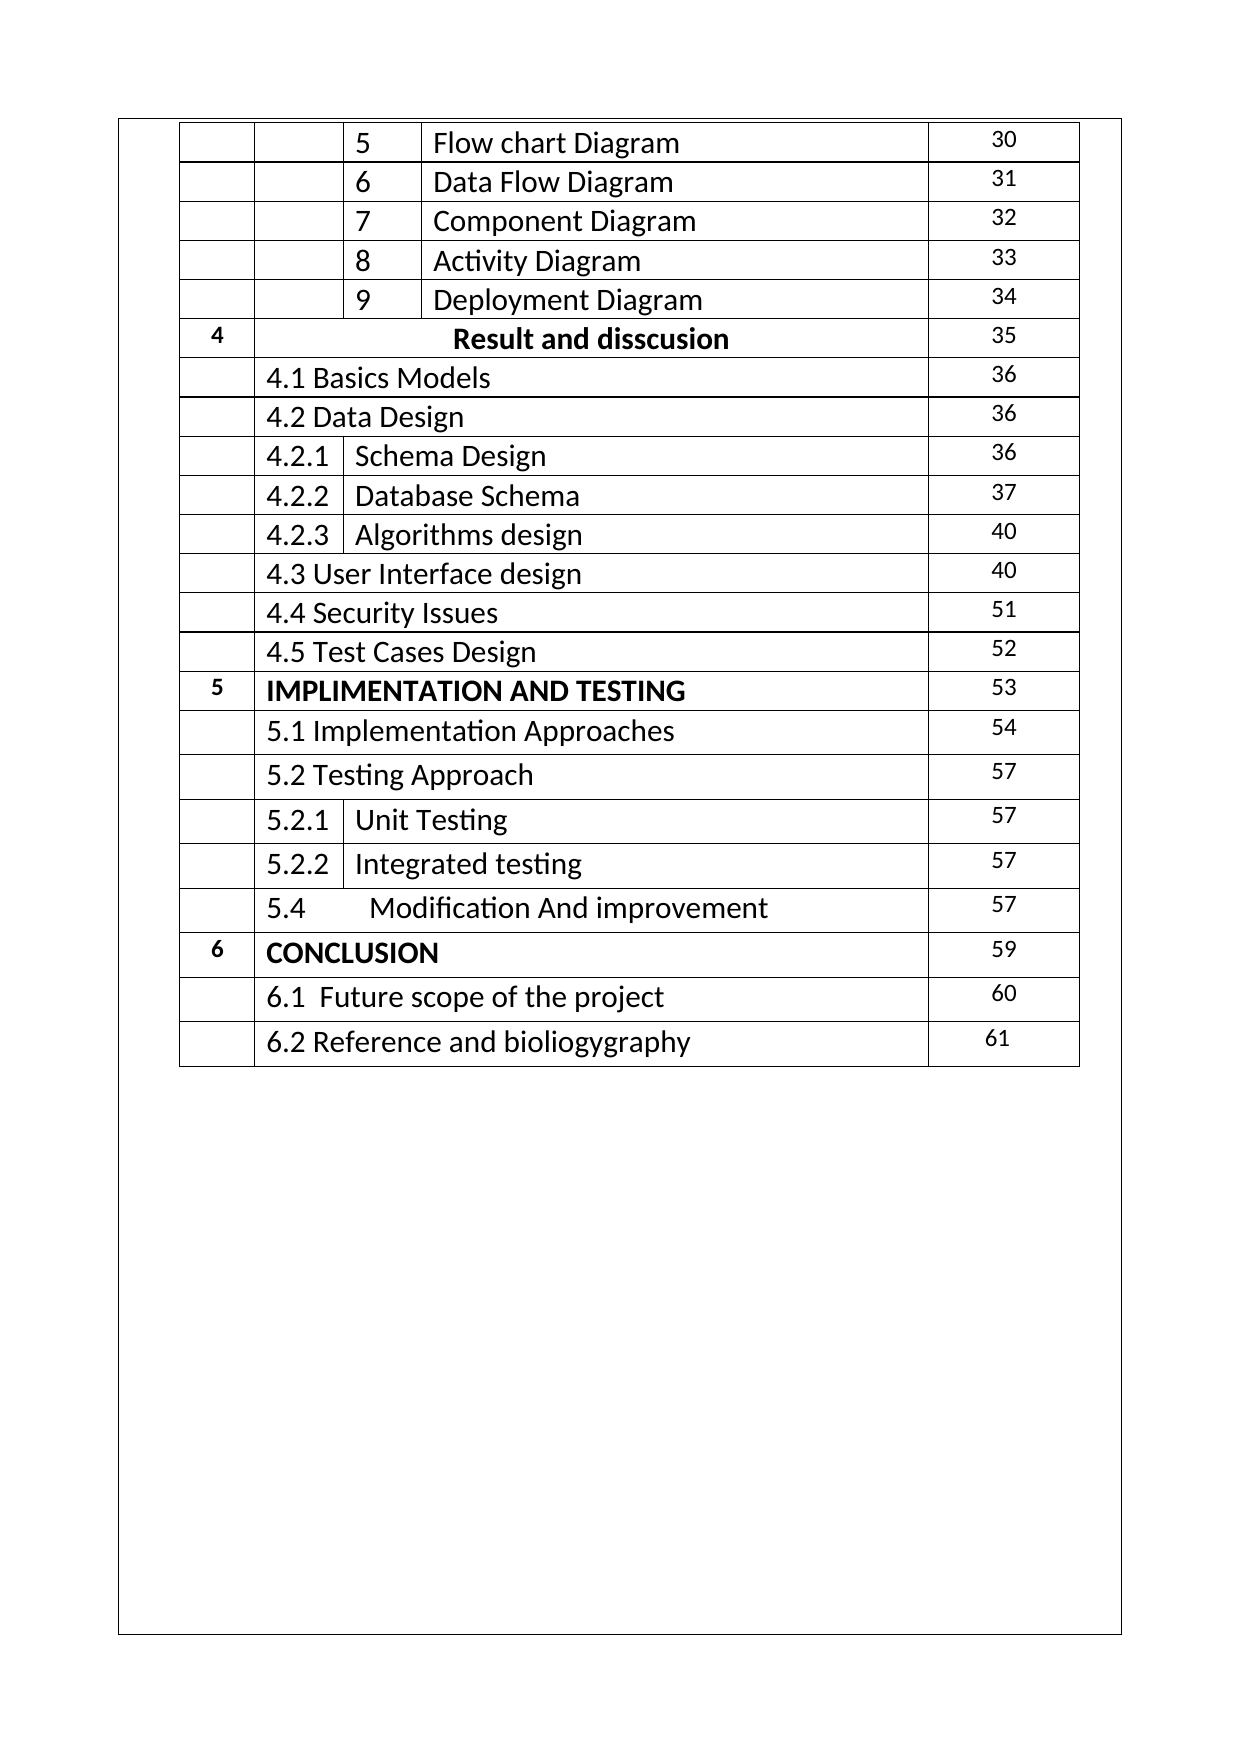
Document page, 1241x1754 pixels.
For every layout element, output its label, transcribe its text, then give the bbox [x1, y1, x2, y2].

table_cell 40 [929, 554, 1079, 592]
table_cell [180, 437, 254, 475]
table_cell [180, 241, 254, 279]
table_cell 8 [344, 241, 421, 279]
table_cell Flow chart Diagram [422, 123, 928, 161]
table_cell [255, 241, 343, 279]
table_cell 6.2 Reference and bioliogygraphy [255, 1022, 928, 1066]
table_cell 5.4 Modification And improvement [255, 889, 928, 932]
table_cell [255, 202, 343, 240]
table_cell [180, 593, 254, 631]
table_cell 35 [929, 319, 1079, 357]
table_cell IMPLIMENTATION AND TESTING [255, 672, 928, 710]
table_cell 37 [929, 476, 1079, 514]
table_cell 52 [929, 633, 1079, 671]
table_cell [180, 280, 254, 318]
table_cell 7 [344, 202, 421, 240]
table_cell 4.4 Security Issues [255, 593, 928, 631]
table_cell 57 [929, 844, 1079, 888]
table_cell 61 [929, 1022, 1079, 1066]
table_cell Component Diagram [422, 202, 928, 240]
table_cell [180, 844, 254, 888]
table_cell [180, 711, 254, 754]
table_cell 4.2.1 [255, 437, 343, 475]
table_cell [180, 1022, 254, 1066]
table_cell [180, 163, 254, 201]
table_cell 5.2.1 [255, 800, 343, 843]
table_cell 5.2 Testing Approach [255, 755, 928, 799]
table_cell [180, 476, 254, 514]
table_cell 4.2 Data Design [255, 398, 928, 436]
table_cell 40 [929, 515, 1079, 553]
table_cell [180, 398, 254, 436]
table_cell 36 [929, 358, 1079, 396]
table_cell 4.2.3 [255, 515, 343, 553]
table_cell 36 [929, 398, 1079, 436]
table_cell 5.1 Implementation Approaches [255, 711, 928, 754]
table_cell 4.2.2 [255, 476, 343, 514]
table_cell Integrated testing [344, 844, 928, 888]
table_cell 57 [929, 889, 1079, 932]
table_cell 9 [344, 280, 421, 318]
table_cell 4.3 User Interface design [255, 554, 928, 592]
table_cell Activity Diagram [422, 241, 928, 279]
table_cell 30 [929, 123, 1079, 161]
table_cell 53 [929, 672, 1079, 710]
table_cell [180, 515, 254, 553]
table_cell [180, 978, 254, 1021]
table_cell 51 [929, 593, 1079, 631]
table_cell 5.2.2 [255, 844, 343, 888]
table_cell 4.1 Basics Models [255, 358, 928, 396]
table_cell CONCLUSION [255, 933, 928, 977]
table_cell 54 [929, 711, 1079, 754]
table_cell 4.5 Test Cases Design [255, 633, 928, 671]
table_cell 33 [929, 241, 1079, 279]
table_cell 60 [929, 978, 1079, 1021]
table_cell 32 [929, 202, 1079, 240]
table_cell [180, 889, 254, 932]
table_cell 6.1 Future scope of the project [255, 978, 928, 1021]
table_cell Unit Testing [344, 800, 928, 843]
table_cell 57 [929, 755, 1079, 799]
table_cell 57 [929, 800, 1079, 843]
table_cell 31 [929, 163, 1079, 201]
table_cell Data Flow Diagram [422, 163, 928, 201]
table_cell Result and disscusion [255, 319, 928, 357]
table_cell 5 [180, 672, 254, 710]
table_cell 36 [929, 437, 1079, 475]
table_cell Algorithms design [344, 515, 928, 553]
table_cell [180, 800, 254, 843]
table_cell [255, 280, 343, 318]
table_cell 34 [929, 280, 1079, 318]
table_cell Database Schema [344, 476, 928, 514]
table_cell [180, 358, 254, 396]
table_cell 4 [180, 319, 254, 357]
table_cell 59 [929, 933, 1079, 977]
table_cell 6 [344, 163, 421, 201]
table_cell 6 [180, 933, 254, 977]
table_cell [255, 123, 343, 161]
table_cell [180, 554, 254, 592]
table_cell [180, 755, 254, 799]
table_cell [180, 633, 254, 671]
table_cell 5 [344, 123, 421, 161]
table_cell Deployment Diagram [422, 280, 928, 318]
table_cell [180, 202, 254, 240]
table_cell [255, 163, 343, 201]
table_cell Schema Design [344, 437, 928, 475]
table_cell [180, 123, 254, 161]
